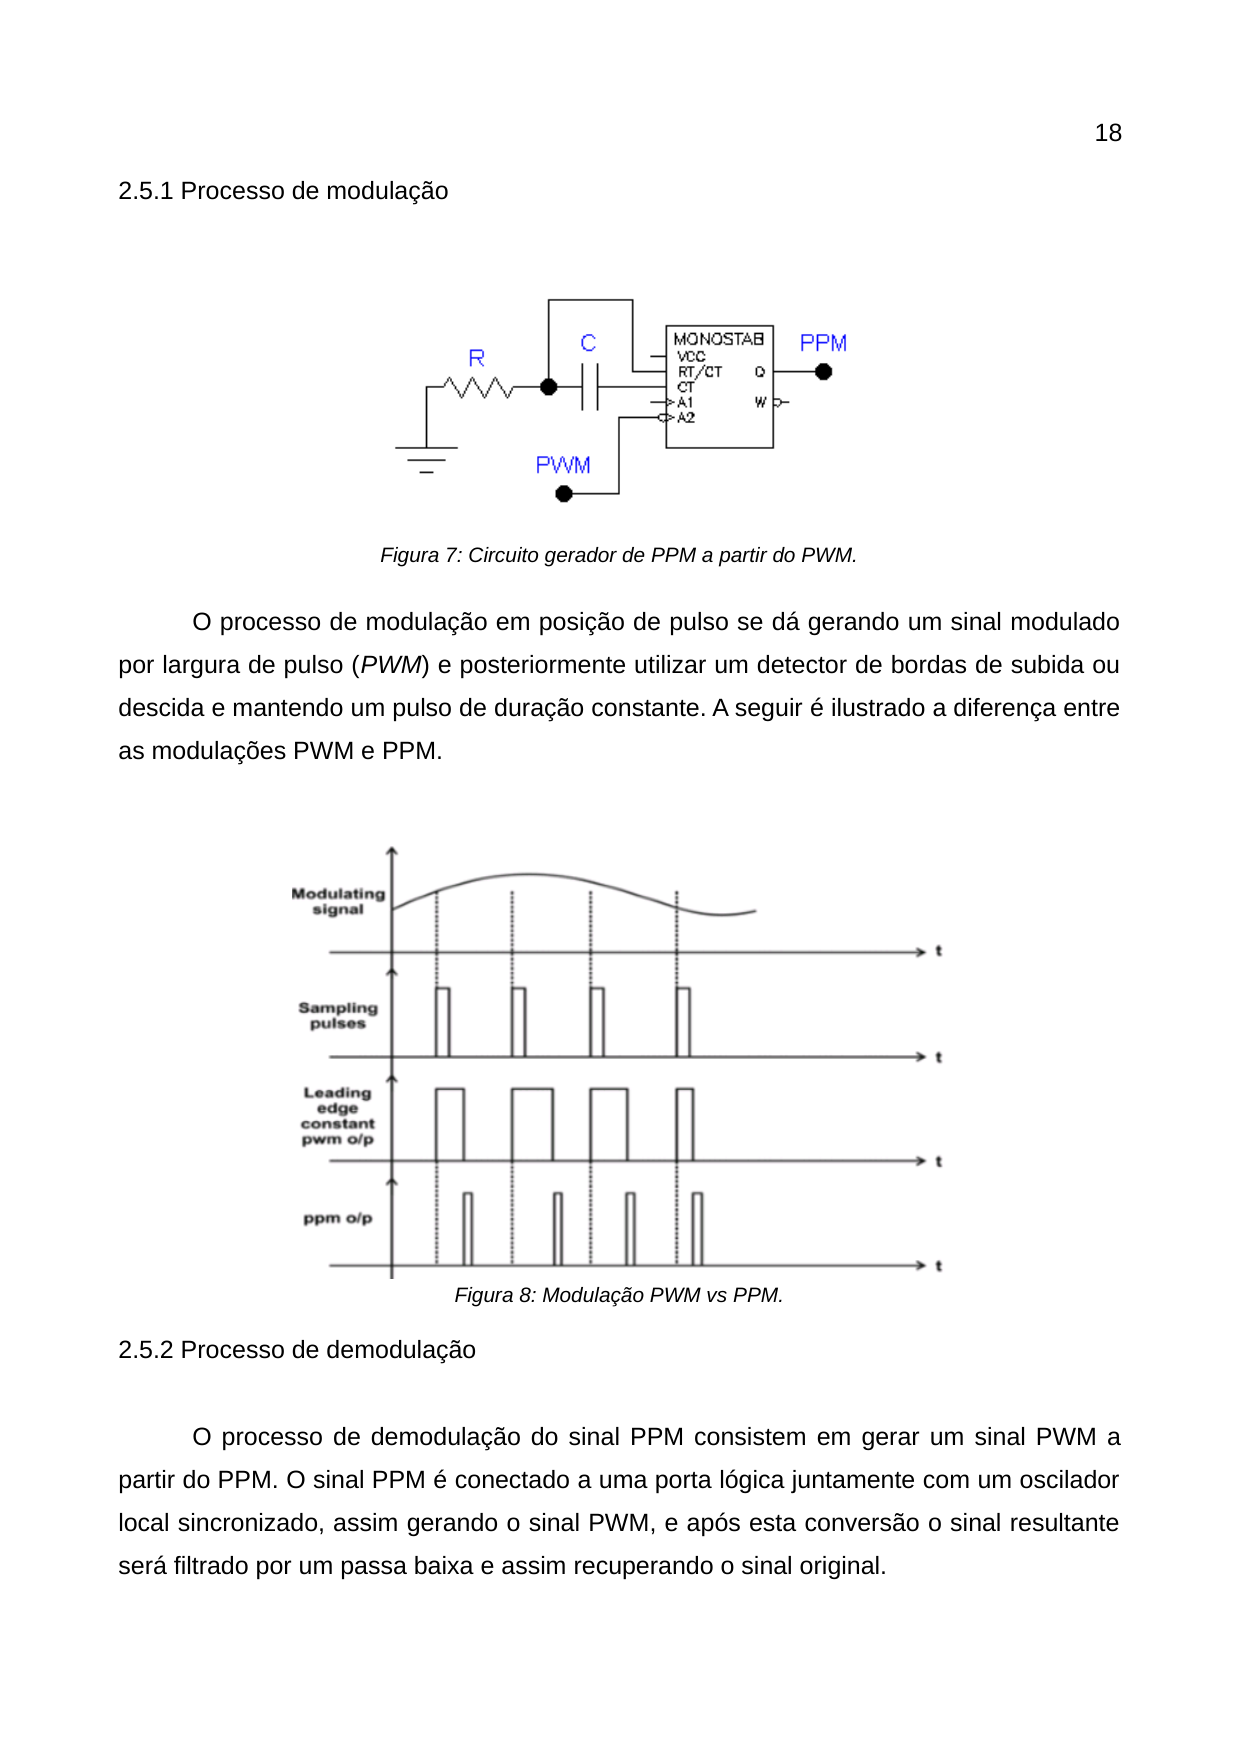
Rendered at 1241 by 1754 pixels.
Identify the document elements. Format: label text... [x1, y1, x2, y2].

text Figura 8: Modulação PWM vs PPM. [292, 1279, 948, 1307]
subtitle 2.5.2 Processo de demodulação [118, 1335, 1122, 1364]
text O processo de demodulação do sinal PPM consistem em gerar um sinal PWM a partir do PPM. O sinal PPM é conectado a uma porta lógica juntamente com um oscilador local sincronizado, assim gerando o sinal PWM, e após esta conversão o sinal resultante será filtrado por um passa baixa e assim recuperando o sinal original. [118, 1422, 1122, 1580]
text Figura 7: Circuito gerador de PPM a partir do PWM. [368, 539, 872, 567]
text O processo de modulação em posição de pulso se dá gerando um sinal modulado por largura de pulso (PWM) e posteriormente utilizar um detector de bordas de subida ou descida e mantendo um pulso de duração constante. A seguir é ilustrado a diferença entre as modulações PWM e PPM. [118, 607, 1122, 765]
picture [368, 275, 872, 539]
subtitle 2.5.1 Processo de modulação [118, 176, 1122, 205]
picture [292, 835, 949, 1279]
